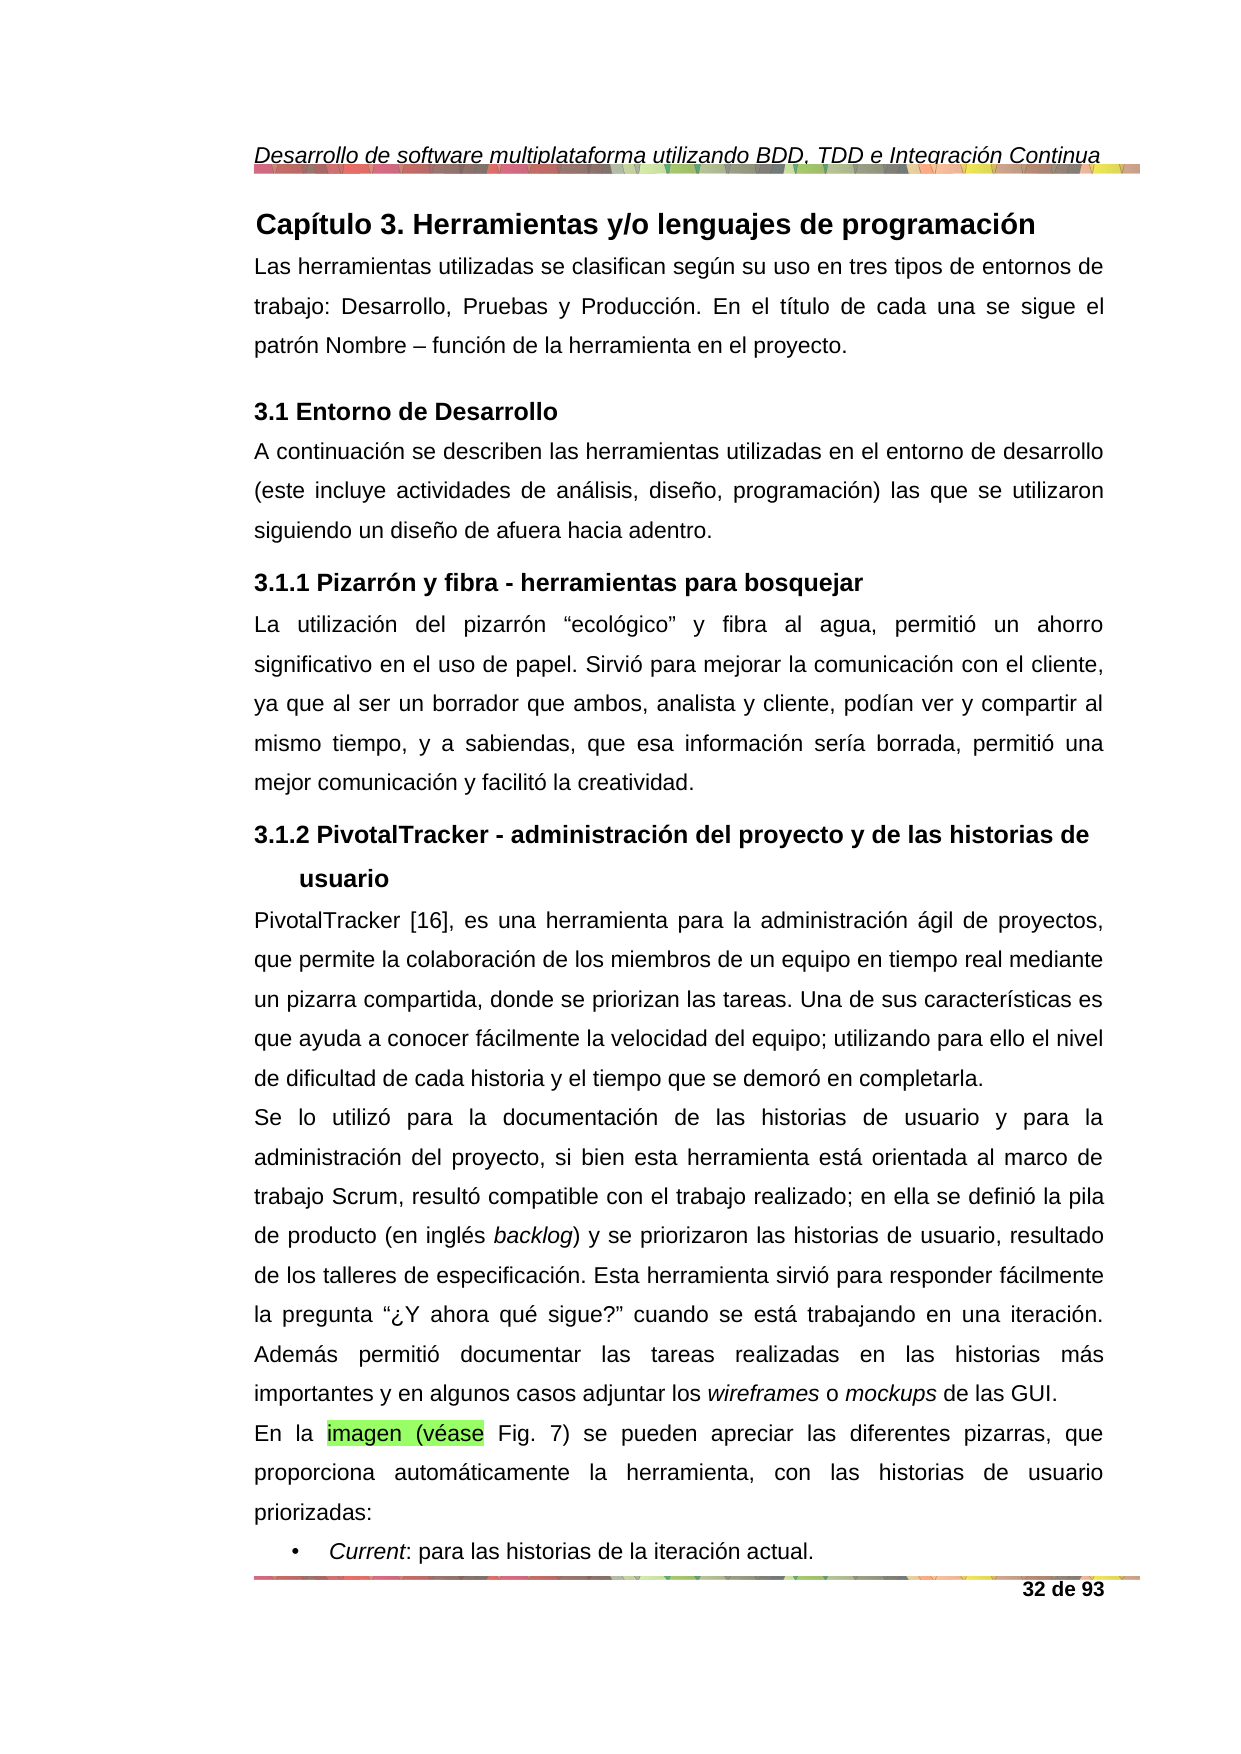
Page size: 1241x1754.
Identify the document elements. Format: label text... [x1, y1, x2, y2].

list 3.1.1 Pizarrón y fibra - herramientas para bosquejar [254, 568, 1104, 597]
text La utilización del pizarrón “ecológico” y fibra al agua, permitió un ahorro significativo en el uso de papel. Sirvió para mejorar la comunicación con el cliente, ya que al ser un borrador que ambos, analista y cliente, podían ver y compartir al mismo tiempo, y a sabiendas, que esa información sería borrada, permitió una mejor comunicación y facilitó la creatividad. [254, 611, 1104, 796]
list 3.1.2 PivotalTracker - administración del proyecto y de las historias de usuario [254, 820, 1104, 892]
text Se lo utilizó para la documentación de las historias de usuario y para la administración del proyecto, si bien esta herramienta está orientada al marco de trabajo Scrum, resultó compatible con el trabajo realizado; en ella se definió la pila de producto (en inglés backlog) y se priorizaron las historias de usuario, resultado de los talleres de especificación. Esta herramienta sirvió para responder fácilmente la pregunta “¿Y ahora qué sigue?” cuando se está trabajando en una iteración. Además permitió documentar las tareas realizadas en las historias más importantes y en algunos casos adjuntar los wireframes o mockups de las GUI. [254, 1104, 1104, 1407]
subtitle 3.1 Entorno de Desarrollo [254, 397, 1104, 425]
text Las herramientas utilizadas se clasifican según su uso en tres tipos de entornos de trabajo: Desarrollo, Pruebas y Producción. En el título de cada una se sigue el patrón Nombre – función de la herramienta en el proyecto. [254, 253, 1104, 358]
subtitle Capítulo 3. Herramientas y/o lenguajes de programación [254, 207, 1104, 241]
list Current: para las historias de la iteración actual. [291, 1538, 1104, 1565]
text PivotalTracker [16], es una herramienta para la administración ágil de proyectos, que permite la colaboración de los miembros de un equipo en tiempo real mediante un pizarra compartida, donde se priorizan las tareas. Una de sus características es que ayuda a conocer fácilmente la velocidad del equipo; utilizando para ello el nivel de dificultad de cada historia y el tiempo que se demoró en completarla. [254, 907, 1104, 1091]
text A continuación se describen las herramientas utilizadas en el entorno de desarrollo (este incluye actividades de análisis, diseño, programación) las que se utilizaron siguiendo un diseño de afuera hacia adentro. [254, 438, 1104, 543]
text En la imagen (véase Fig. 7) se pueden apreciar las diferentes pizarras, que proporciona automáticamente la herramienta, con las historias de usuario priorizadas: [254, 1420, 1104, 1525]
